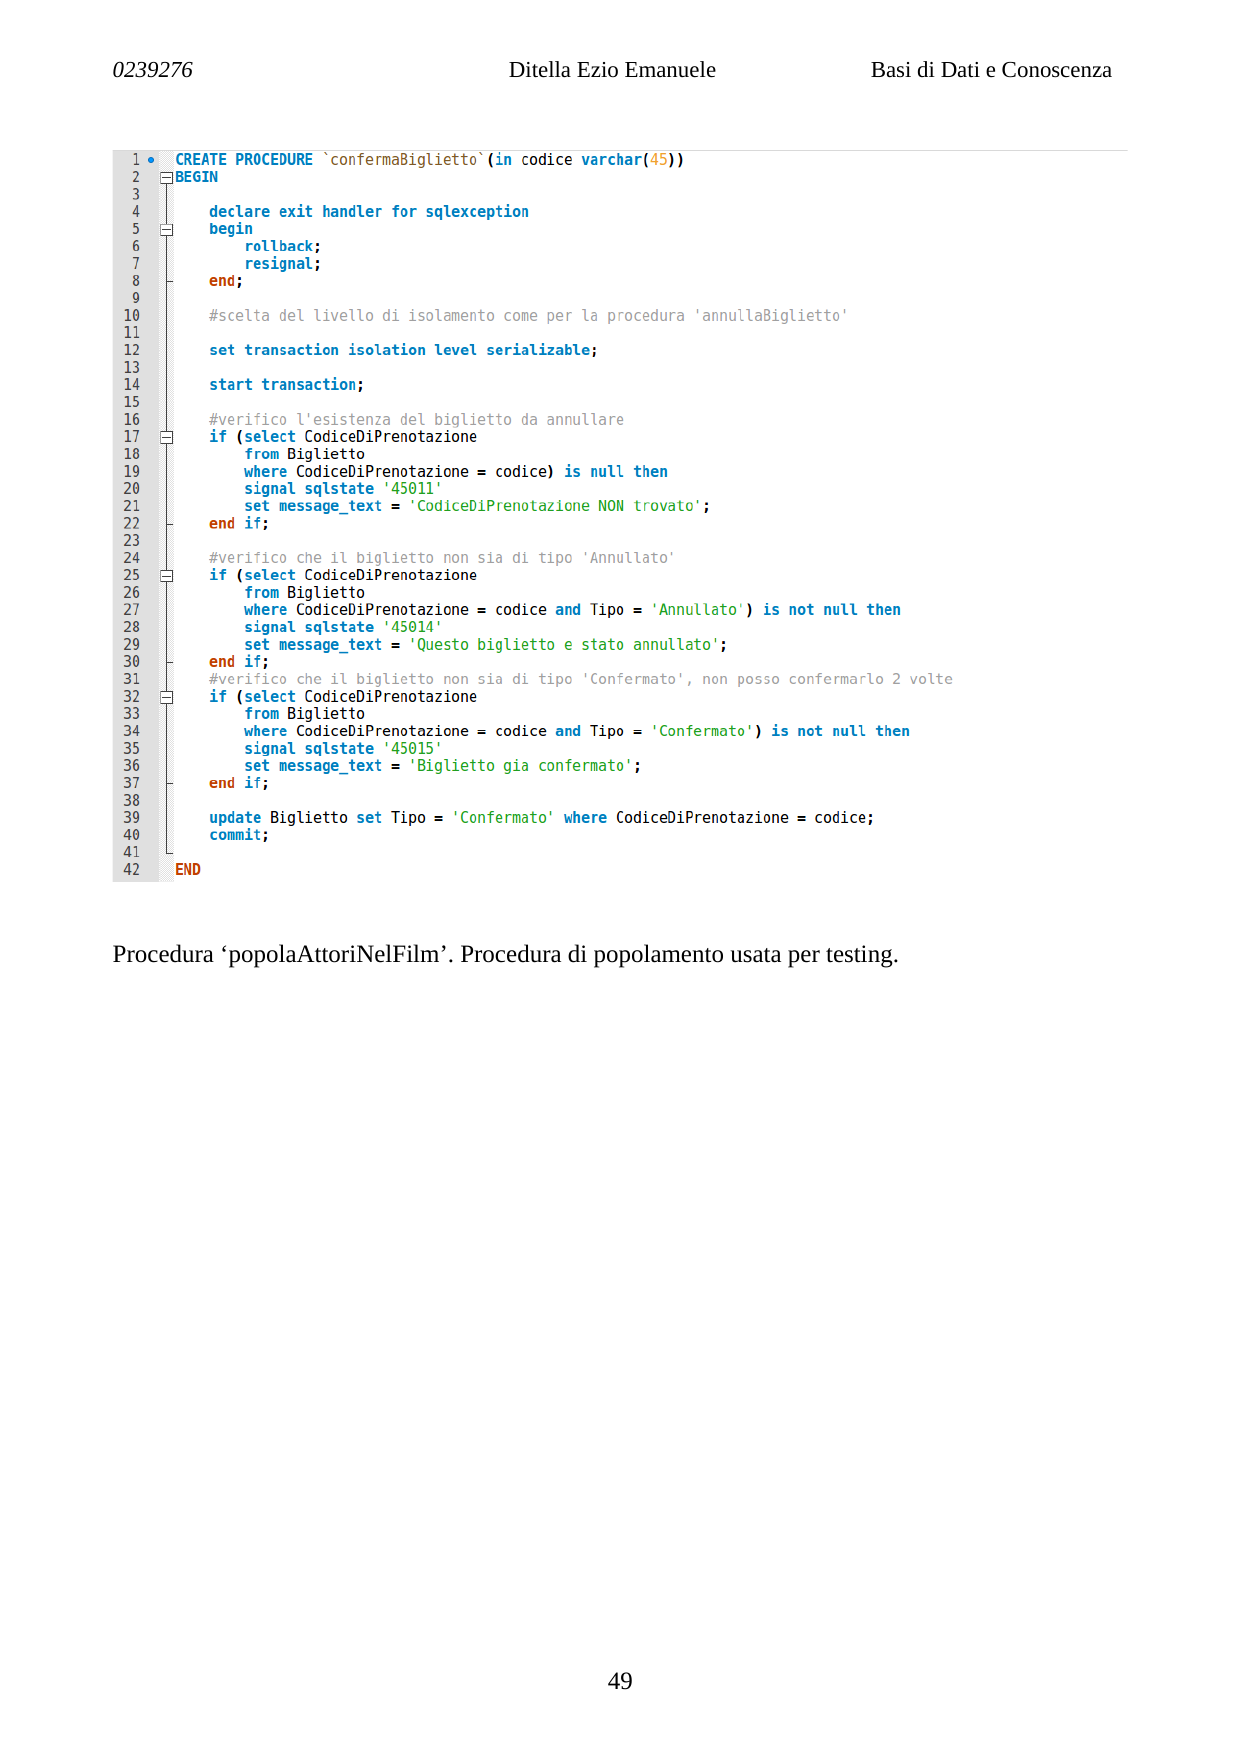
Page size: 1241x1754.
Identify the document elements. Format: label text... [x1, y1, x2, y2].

text Procedura ‘popolaAttoriNelFilm’. Procedura di popolamento usata per testing. [112, 939, 1128, 967]
picture [112, 150, 1128, 882]
